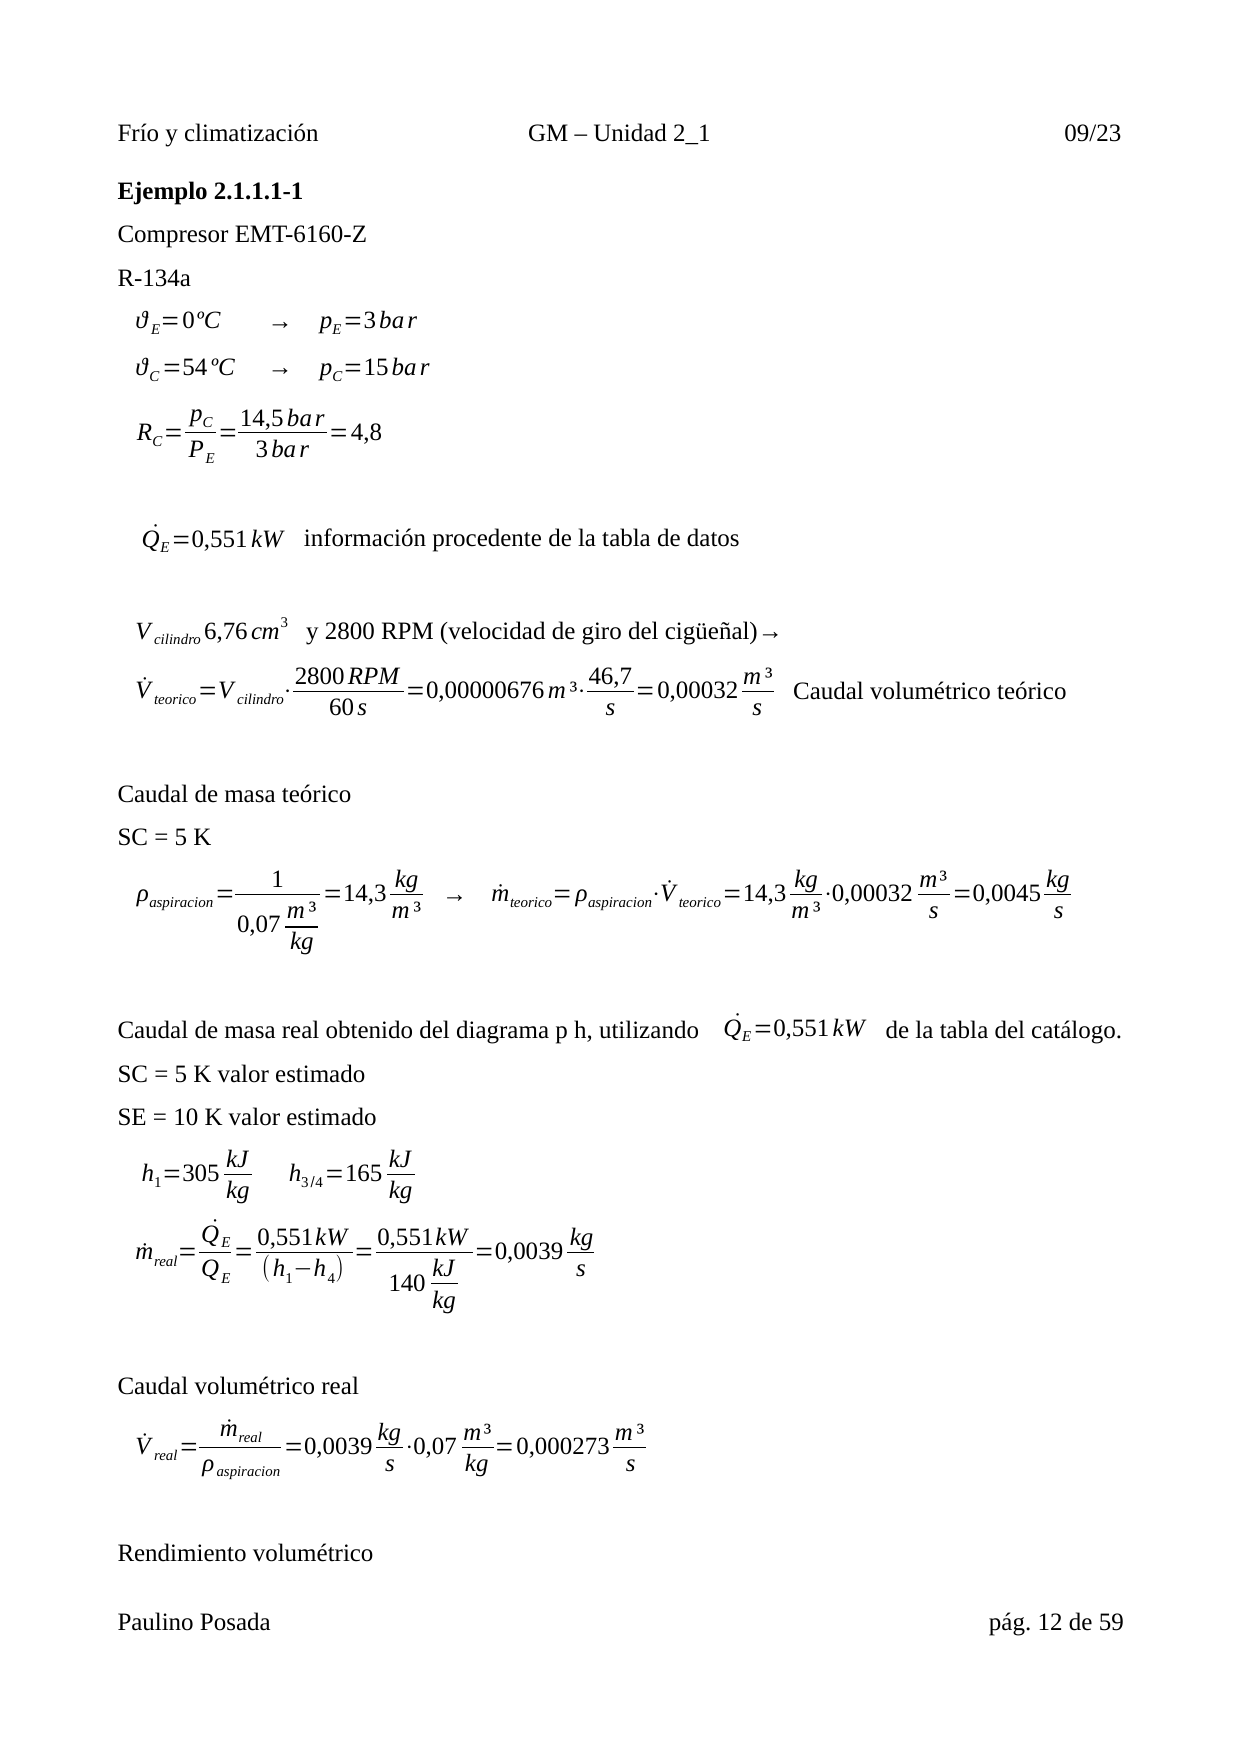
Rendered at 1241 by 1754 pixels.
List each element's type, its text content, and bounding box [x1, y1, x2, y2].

text Ejemplo 2.1.1.1-1 [117, 176, 1123, 205]
text SE = 10 K valor estimado [117, 1102, 1123, 1131]
text R-134a [117, 263, 1123, 291]
text Caudal volumétrico real [117, 1371, 1123, 1400]
text SC = 5 K valor estimado [117, 1059, 1123, 1088]
text Caudal de masa real obtenido del diagrama p h, utilizando de la tabla del catálogo. [117, 1013, 1123, 1045]
text información procedente de la tabla de datos [117, 523, 1123, 556]
text → [117, 352, 1123, 385]
text Compresor EMT-6160-Z [117, 219, 1123, 248]
text Caudal de masa teórico [117, 779, 1123, 808]
text → [117, 865, 1123, 956]
text y 2800 RPM (velocidad de giro del cigüeñal)→ Caudal volumétrico teórico [117, 613, 1123, 722]
text Rendimiento volumétrico [117, 1538, 1123, 1567]
text → [117, 306, 1123, 338]
text SC = 5 K [117, 822, 1123, 851]
